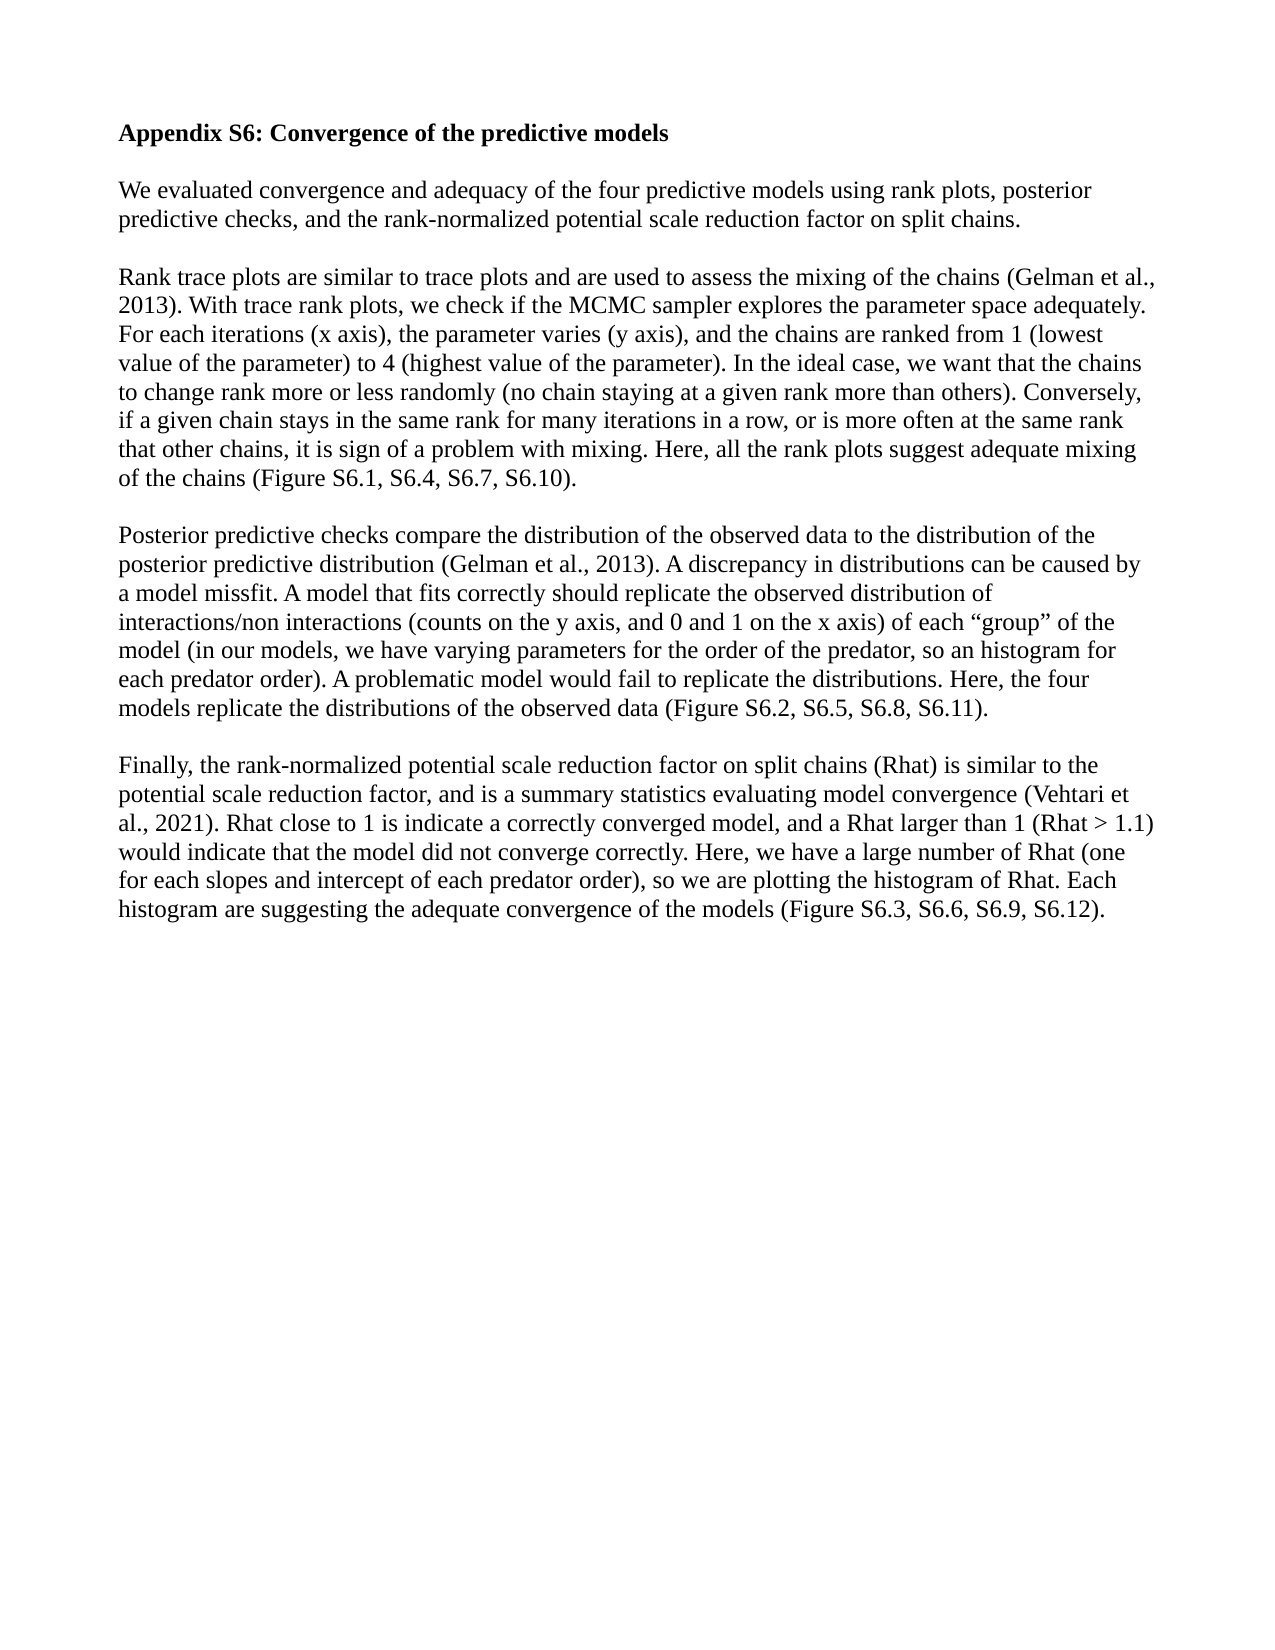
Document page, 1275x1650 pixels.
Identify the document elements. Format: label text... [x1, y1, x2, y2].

text Rank trace plots are similar to trace plots and are used to assess the mixing of the chains (Gelman et al., 2013). With trace rank plots, we check if the MCMC sampler explores the parameter space adequately. For each iterations (x axis), the parameter varies (y axis), and the chains are ranked from 1 (lowest value of the parameter) to 4 (highest value of the parameter). In the ideal case, we want that the chains to change rank more or less randomly (no chain staying at a given rank more than others). Conversely, if a given chain stays in the same rank for many iterations in a row, or is more often at the same rank that other chains, it is sign of a problem with mixing. Here, all the rank plots suggest adequate mixing of the chains (Figure S6.1, S6.4, S6.7, S6.10). [118, 262, 1157, 492]
text Posterior predictive checks compare the distribution of the observed data to the distribution of the posterior predictive distribution (Gelman et al., 2013). A discrepancy in distributions can be caused by a model missfit. A model that fits correctly should replicate the observed distribution of interactions/non interactions (counts on the y axis, and 0 and 1 on the x axis) of each “group” of the model (in our models, we have varying parameters for the order of the predator, so an histogram for each predator order). A problematic model would fail to replicate the distributions. Here, the four models replicate the distributions of the observed data (Figure S6.2, S6.5, S6.8, S6.11). [118, 521, 1157, 722]
text Appendix S6: Convergence of the predictive models [118, 118, 1157, 147]
text Finally, the rank-normalized potential scale reduction factor on split chains (Rhat) is similar to the potential scale reduction factor, and is a summary statistics evaluating model convergence (Vehtari et al., 2021). Rhat close to 1 is indicate a correctly converged model, and a Rhat larger than 1 (Rhat > 1.1) would indicate that the model did not converge correctly. Here, we have a large number of Rhat (one for each slopes and intercept of each predator order), so we are plotting the histogram of Rhat. Each histogram are suggesting the adequate convergence of the models (Figure S6.3, S6.6, S6.9, S6.12). [118, 751, 1157, 923]
text We evaluated convergence and adequacy of the four predictive models using rank plots, posterior predictive checks, and the rank-normalized potential scale reduction factor on split chains. [118, 176, 1157, 233]
